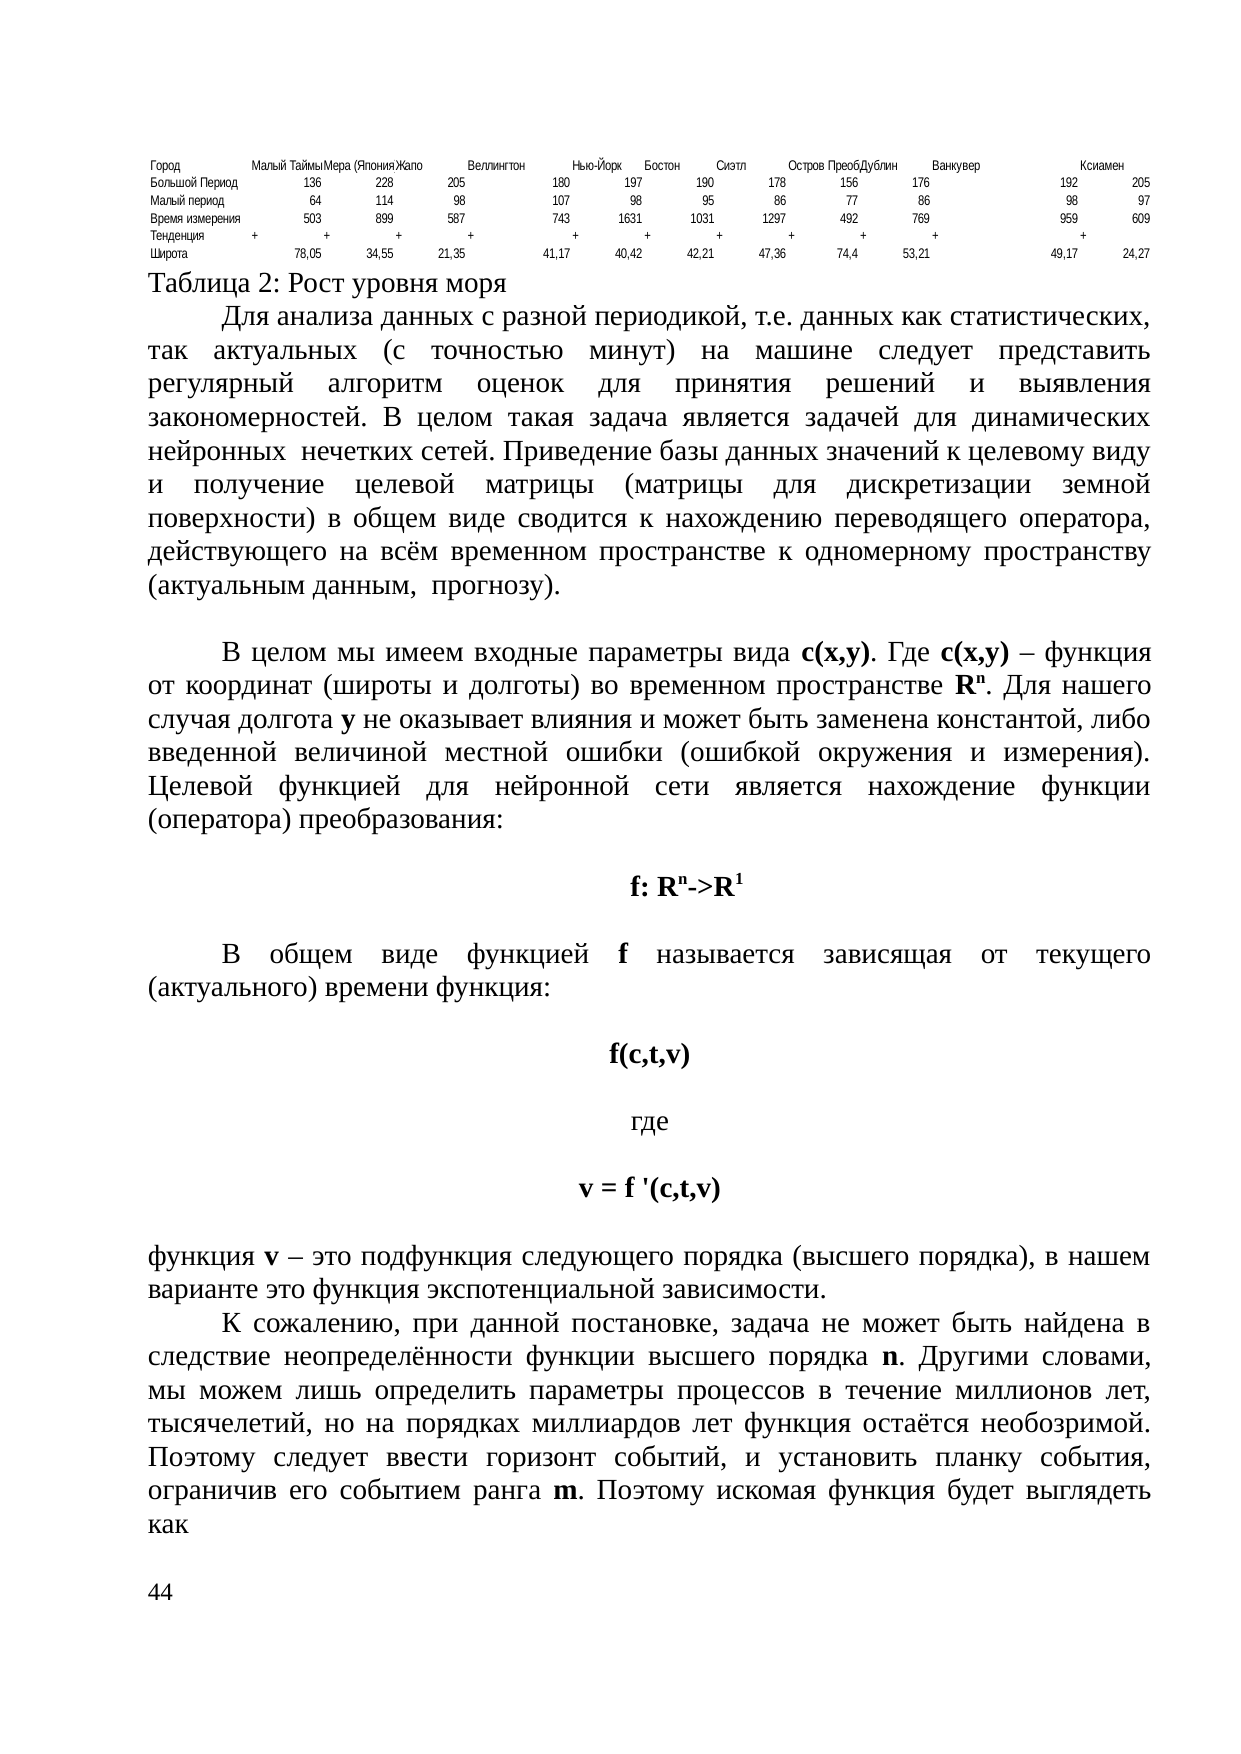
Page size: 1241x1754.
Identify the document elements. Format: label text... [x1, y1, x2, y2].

text f(c,t,v) [148, 1036, 1152, 1070]
text v = f '(c,t,v) [148, 1171, 1152, 1204]
text В общем виде функцией f называется зависящая от текущего (актуального) времени функция: [148, 936, 1152, 1003]
text функция v – это подфункция следующего порядка (высшего порядка), в нашем варианте это функция экспотенциальной зависимости. [148, 1238, 1152, 1305]
text где [148, 1103, 1152, 1137]
text К сожалению, при данной постановке, задача не может быть найдена в следствие неопределённости функции высшего порядка n. Другими словами, мы можем лишь определить параметры процессов в течение миллионов лет, тысячелетий, но на порядках миллиардов лет функция остаётся необозримой. Поэтому следует ввести горизонт событий, и установить планку события, ограничив его событием ранга m. Поэтому искомая функция будет выглядеть как [148, 1305, 1152, 1539]
text Для анализа данных с разной периодикой, т.е. данных как статистических, так актуальных (с точностью минут) на машине следует представить регулярный алгоритм оценок для принятия решений и выявления закономерностей. В целом такая задача является задачей для динамических нейронных нечетких сетей. Приведение базы данных значений к целевому виду и получение целевой матрицы (матрицы для дискретизации земной поверхности) в общем виде сводится к нахождению переводящего оператора, действующего на всём временном пространстве к одномерному пространству (актуальным данным, прогнозу). [148, 298, 1152, 600]
text В целом мы имеем входные параметры вида с(x,y). Где с(x,y) – функция от координат (широты и долготы) во временном пространстве Rn. Для нашего случая долгота y не оказывает влияния и может быть заменена константой, либо введенной величиной местной ошибки (ошибкой окружения и измерения). Целевой функцией для нейронной сети является нахождение функции (оператора) преобразования: [148, 634, 1152, 835]
text Таблица 2: Рост уровня моря [148, 148, 1152, 298]
text f: Rn->R1 [148, 869, 1152, 902]
